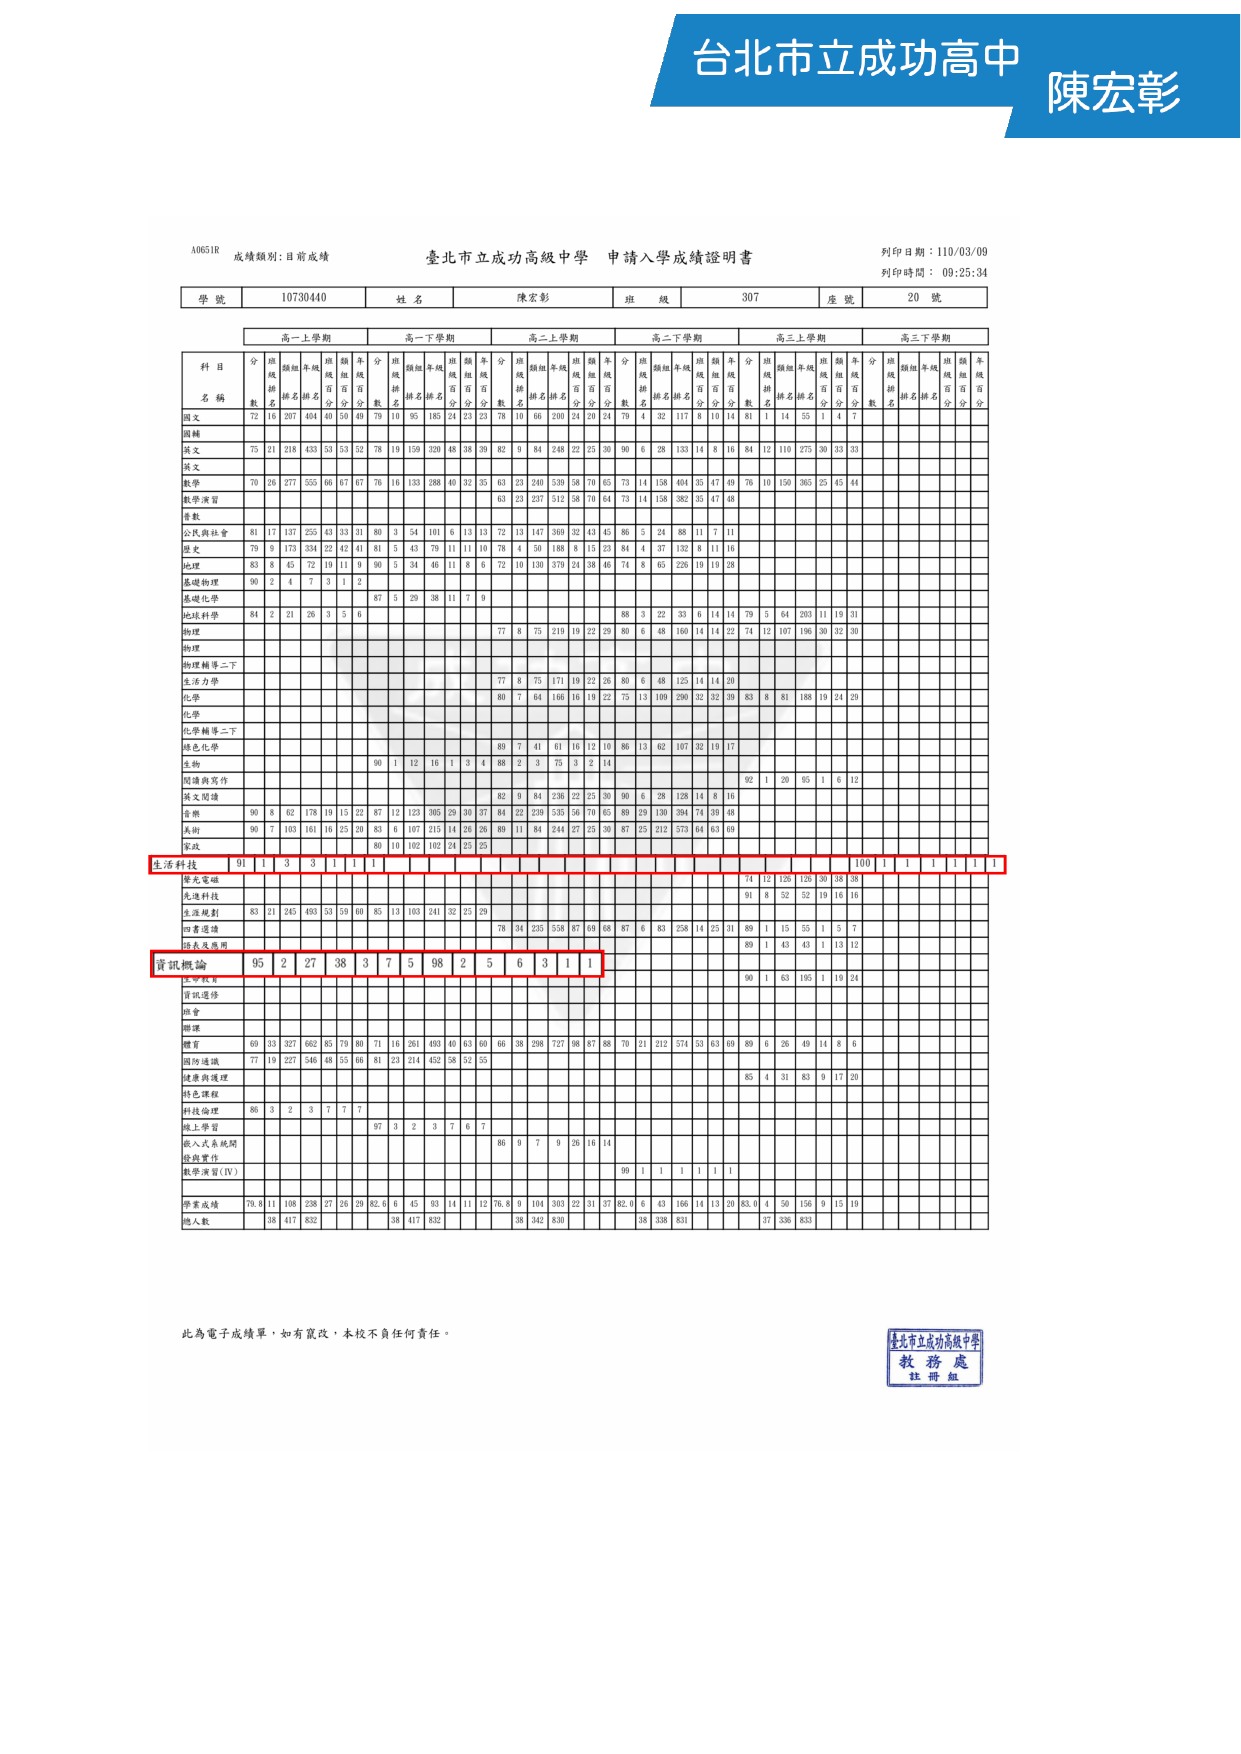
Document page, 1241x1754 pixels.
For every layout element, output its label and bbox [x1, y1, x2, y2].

picture [0, 0, 1241, 152]
